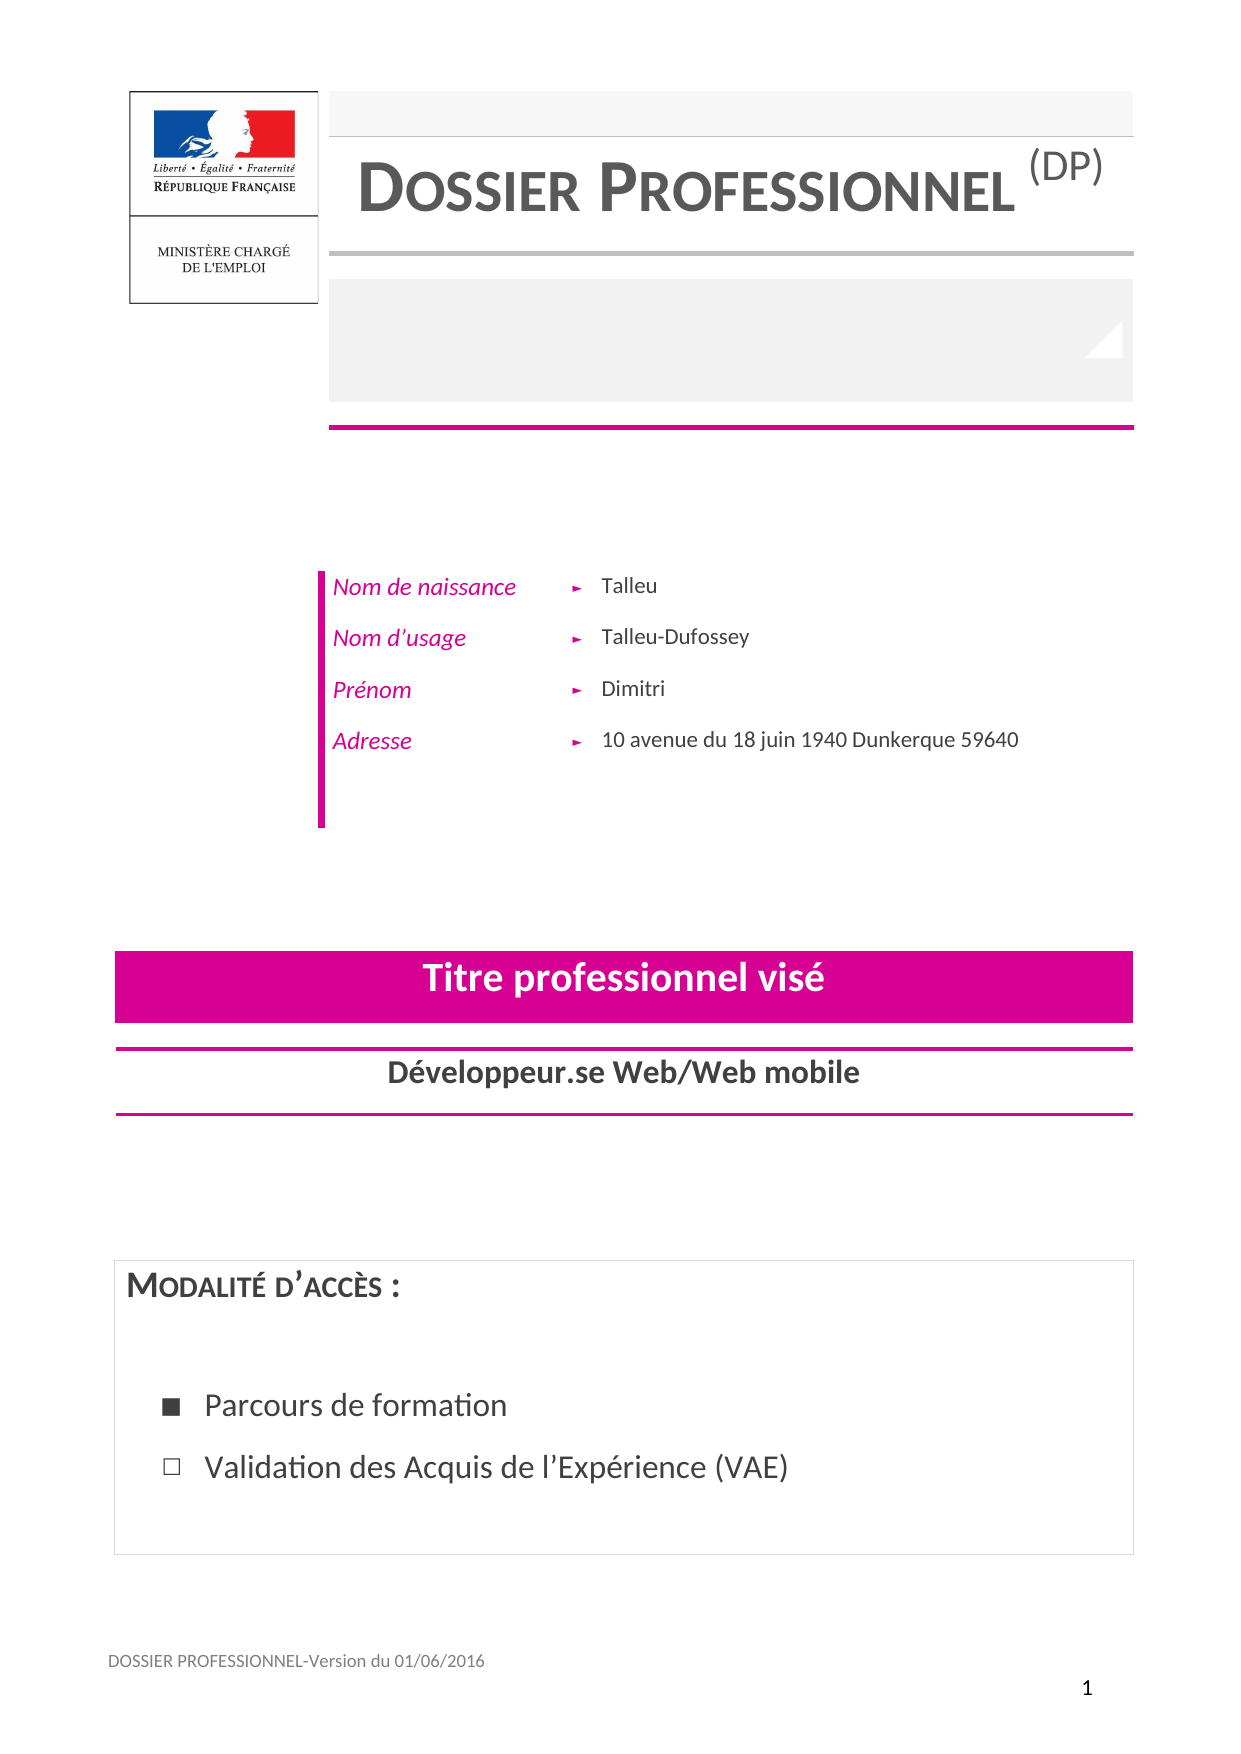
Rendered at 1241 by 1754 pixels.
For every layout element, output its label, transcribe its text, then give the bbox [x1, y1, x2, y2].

table_cell [566, 776, 590, 828]
table_cell 10 avenue du 18 juin 1940 Dunkerque 59640 [590, 725, 1133, 828]
table_cell Développeur.se Web/Web mobile [115, 1048, 1133, 1113]
table_cell Talleu-Dufossey [590, 623, 1133, 674]
table_cell Nom de naissance [325, 571, 566, 622]
table_cell ☐ [115, 1446, 193, 1507]
table_cell Dimitri [590, 674, 1133, 725]
table_cell Parcours de formation [193, 1384, 1133, 1446]
table_header [566, 520, 590, 571]
table_cell ► [566, 674, 590, 725]
table_header Titre professionnel visé [115, 951, 1133, 1023]
table_header [321, 520, 566, 571]
table_cell Talleu [590, 571, 1133, 622]
table_cell [115, 1023, 1133, 1046]
table_cell ■ [115, 1384, 193, 1446]
table_cell ► [566, 725, 590, 776]
table_cell Validation des Acquis de l’Expérience (VAE) [193, 1446, 1133, 1507]
table_cell Adresse [325, 725, 566, 776]
table_header [590, 520, 1133, 571]
table_cell Nom d’usage [325, 623, 566, 674]
table_cell [115, 1328, 1133, 1384]
picture [129, 91, 319, 304]
table_cell [115, 1508, 1133, 1554]
table_cell [115, 1114, 1133, 1260]
table_cell ► [566, 571, 590, 622]
table_cell Modalité d’accès : [115, 1261, 1133, 1328]
table_cell Prénom [325, 674, 566, 725]
table_cell [325, 776, 566, 828]
table_cell ► [566, 623, 590, 674]
